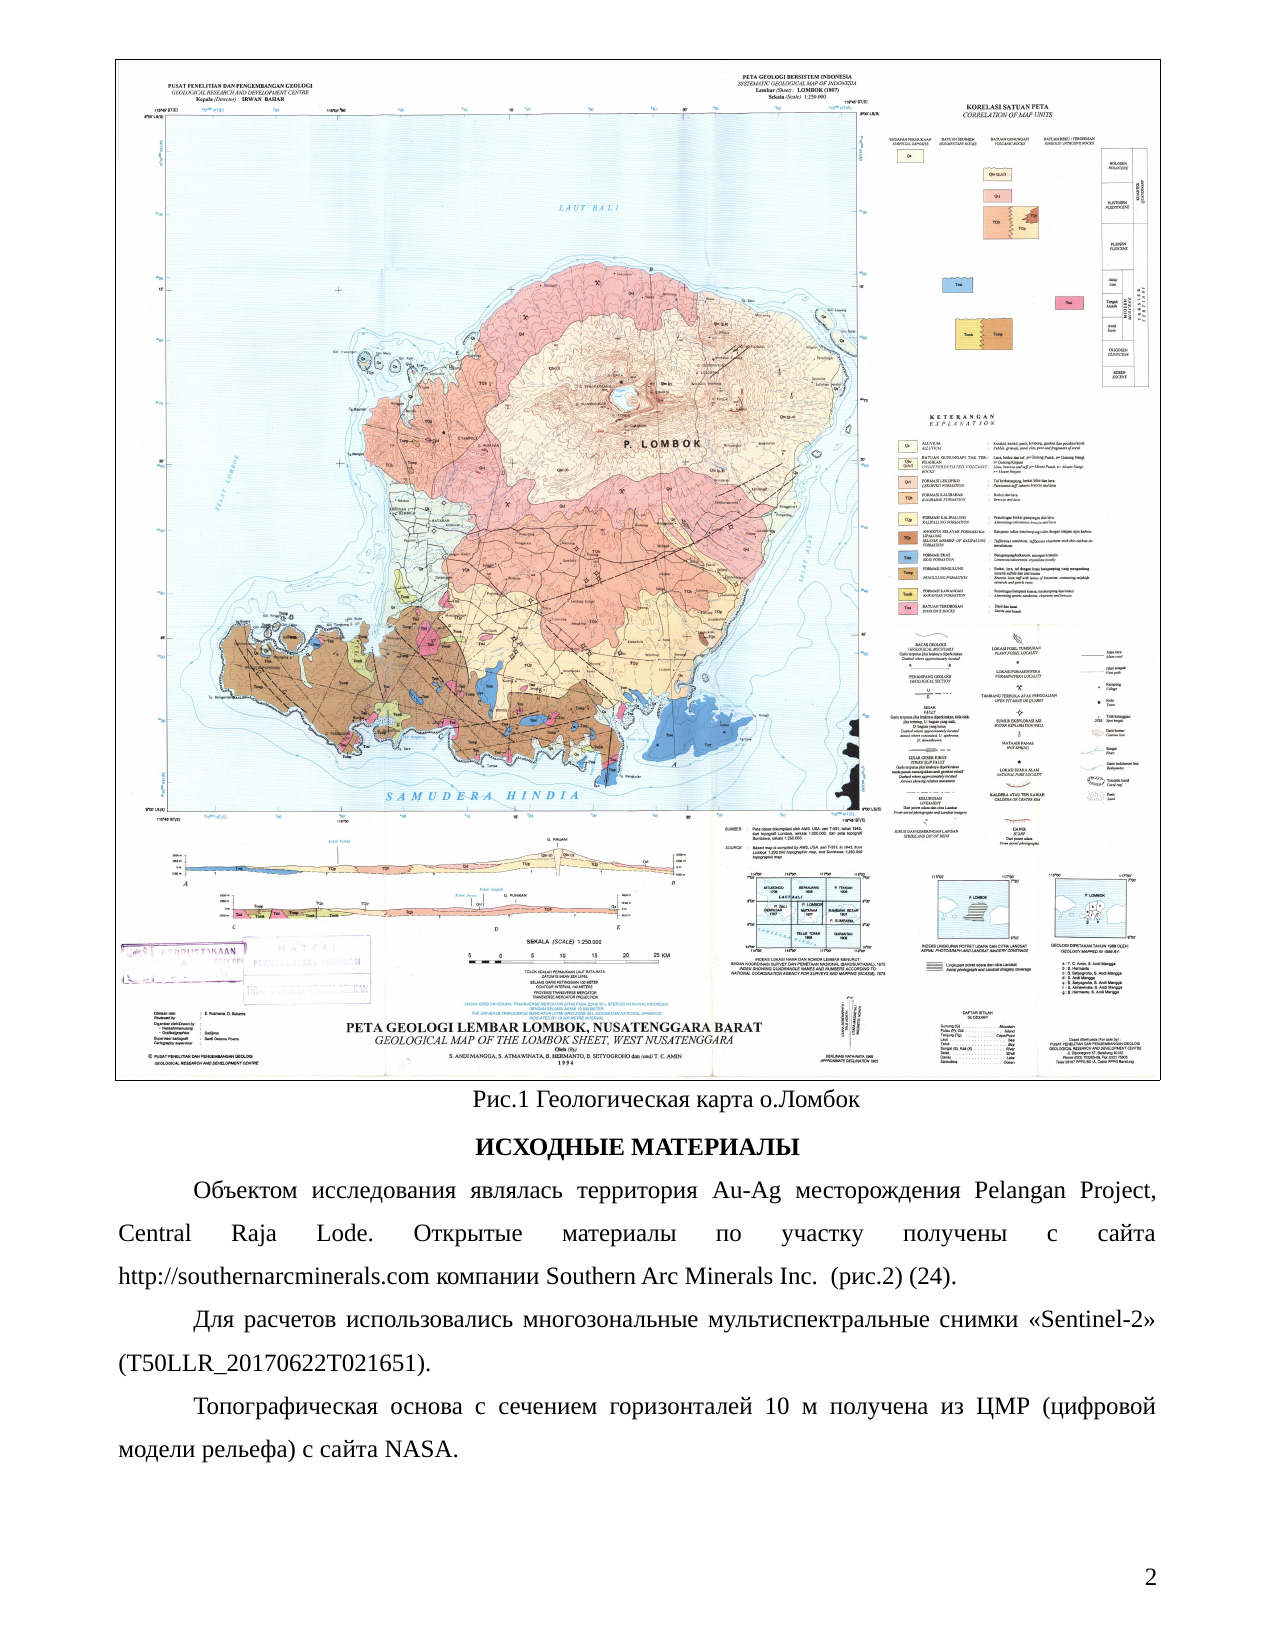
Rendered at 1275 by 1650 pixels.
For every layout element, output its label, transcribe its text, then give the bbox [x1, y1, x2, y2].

text Объектом исследования являлась территория Au-Ag месторождения Pelangan Project, Central Raja Lode. Открытые материалы по участку получены с сайта http://southernarcminerals.com компании Southern Arc Minerals Inc. (рис.2) (24). [118, 1175, 1157, 1290]
text Топографическая основа с сечением горизонталей 10 м получена из ЦМР (цифровой модели рельефа) с сайта NASA. [118, 1391, 1157, 1463]
text ИСХОДНЫЕ МАТЕРИАЛЫ [118, 1132, 1157, 1161]
text Рис.1 Геологическая карта о.Ломбок [118, 1081, 1157, 1113]
picture [118, 62, 1157, 1078]
text [116, 60, 1160, 1080]
text Для расчетов использовались многозональные мультиспектральные снимки «Sentinel-2» (T50LLR_20170622T021651). [118, 1304, 1157, 1376]
